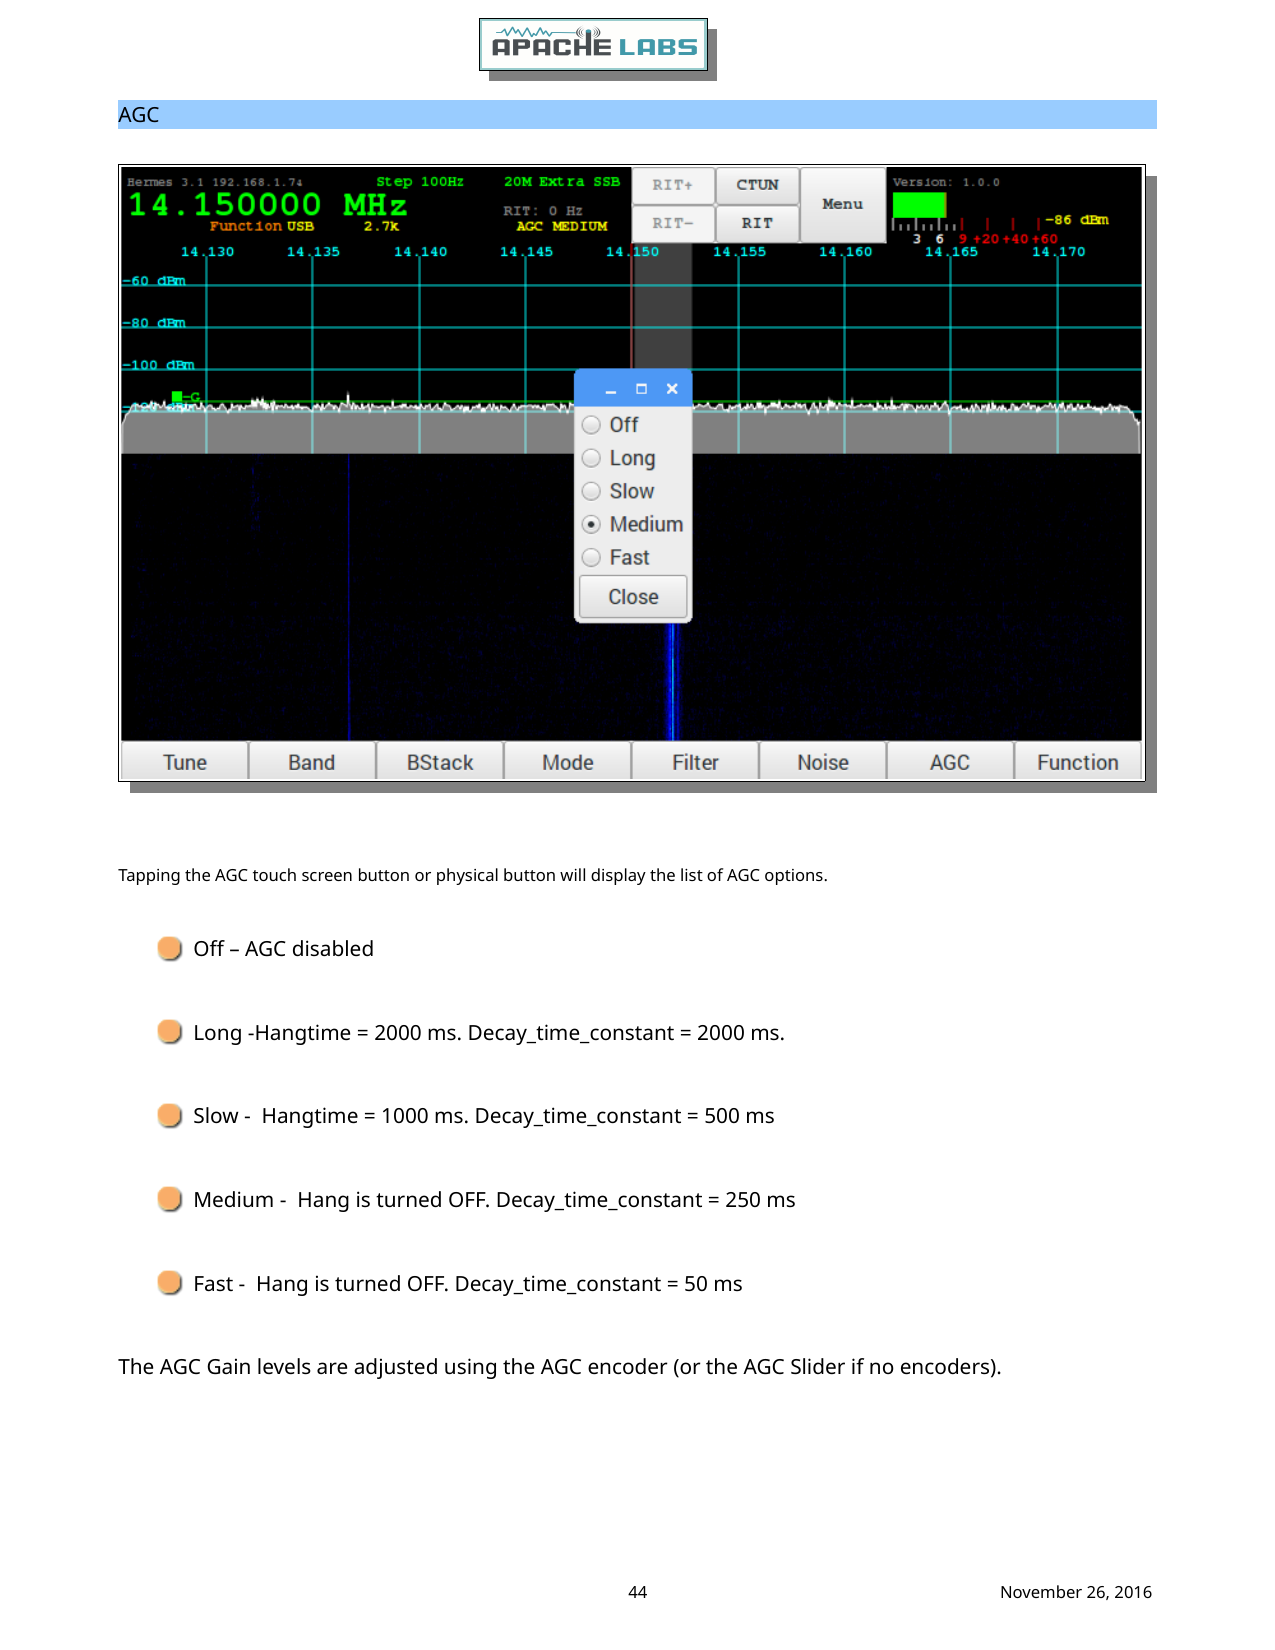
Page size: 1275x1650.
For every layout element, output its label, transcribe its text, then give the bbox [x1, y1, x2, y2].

subtitle Fast - Hang is turned OFF. Decay_time_constant = 50 ms [156, 1269, 1157, 1299]
picture [156, 1102, 185, 1131]
subtitle The AGC Gain levels are adjusted using the AGC encoder (or the AGC Slider if no encoders). [118, 1352, 1157, 1381]
picture [482, 21, 704, 68]
picture [156, 1018, 185, 1047]
picture [156, 935, 185, 964]
subtitle Slow - Hangtime = 1000 ms. Decay_time_constant = 500 ms [156, 1101, 1157, 1132]
subtitle Off – AGC disabled [156, 934, 1157, 964]
subtitle Medium - Hang is turned OFF. Decay_time_constant = 250 ms [185, 1185, 1157, 1215]
picture [121, 167, 1142, 779]
subtitle Long -Hangtime = 2000 ms. Decay_time_constant = 2000 ms. [156, 1018, 1157, 1048]
subtitle AGC [118, 100, 1157, 129]
text Tapping the AGC touch screen button or physical button will display the list of AGC options. [118, 864, 1157, 886]
picture [156, 1269, 185, 1298]
picture [156, 1185, 185, 1215]
